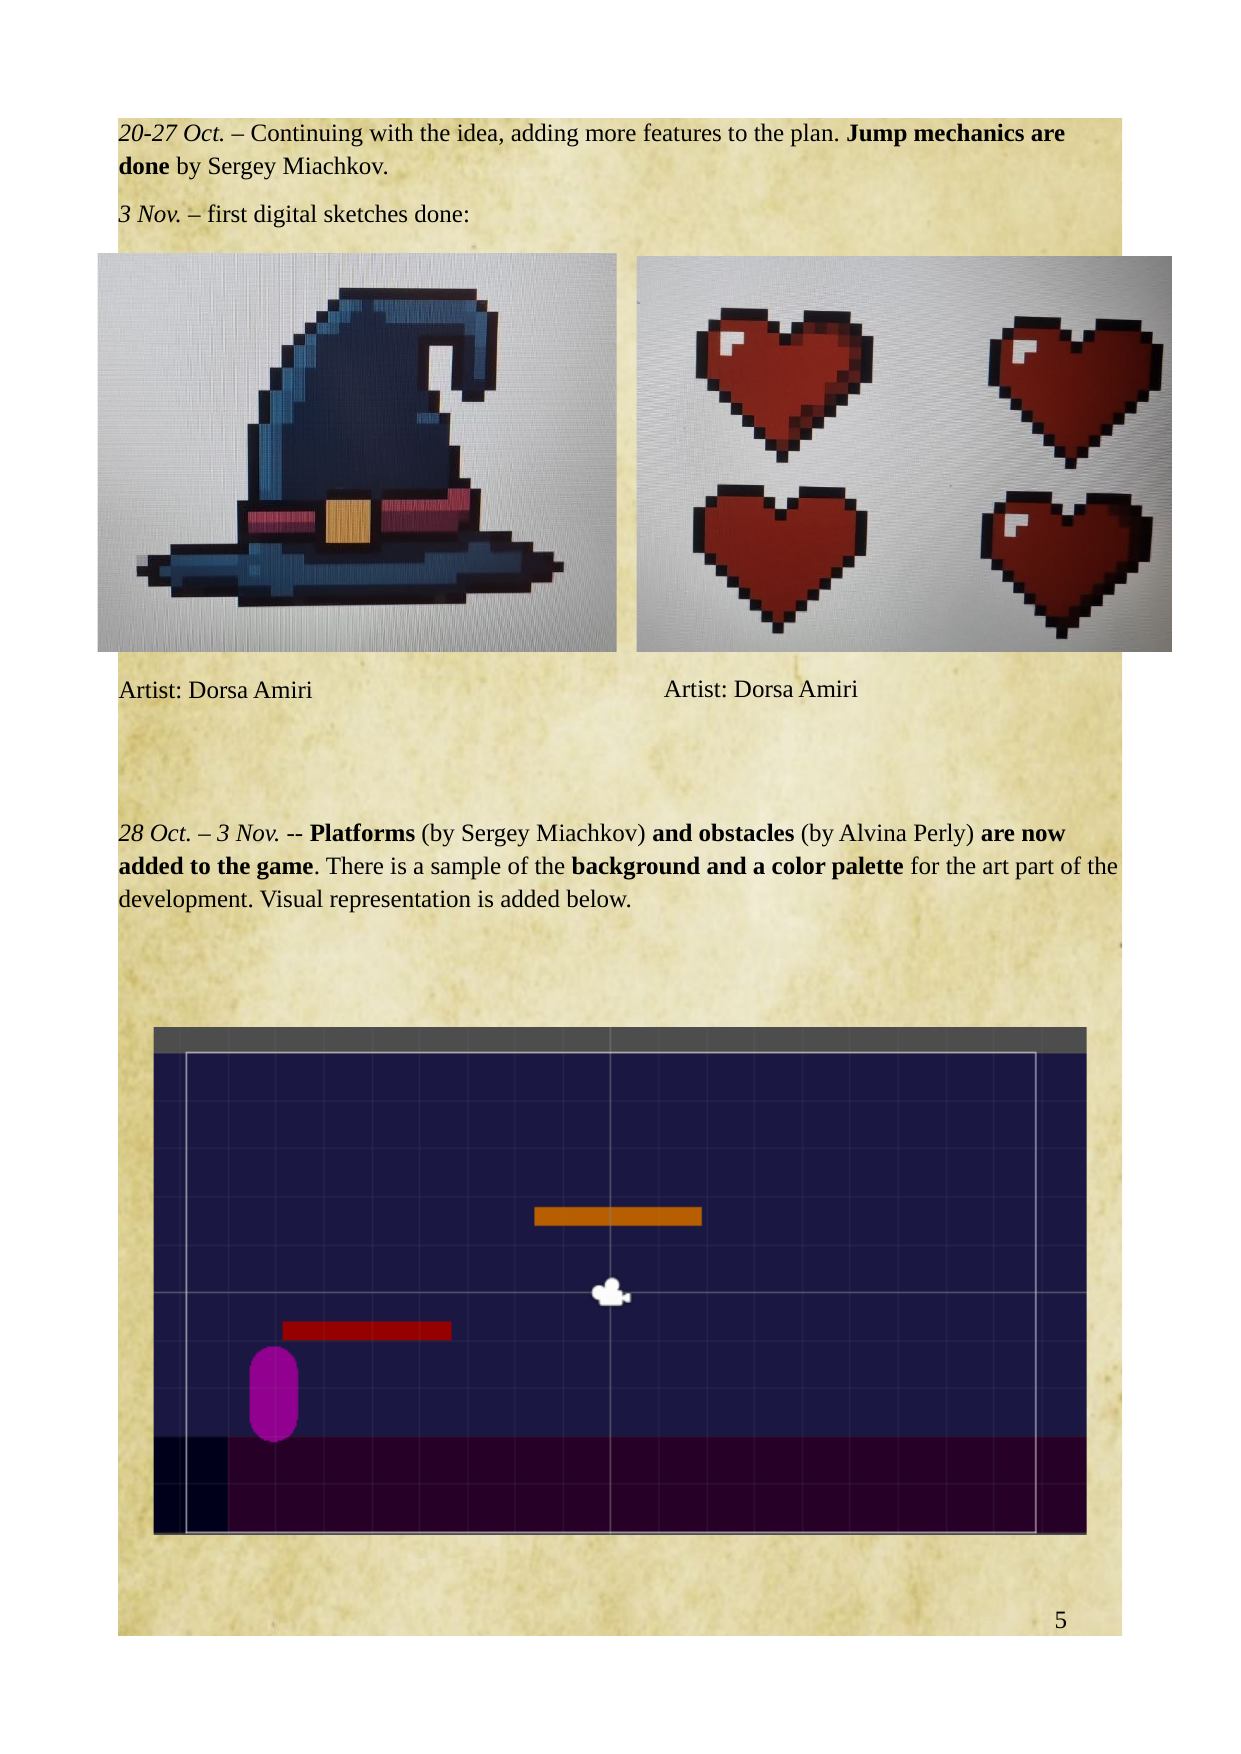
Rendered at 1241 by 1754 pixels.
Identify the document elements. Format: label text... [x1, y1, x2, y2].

picture [153, 913, 1087, 1535]
text Artist: Dorsa Amiri [118, 675, 1122, 704]
picture [220, 704, 1021, 818]
text 20-27 Oct. – Continuing with the idea, adding more features to the plan. Jump mechanics are done by Sergey Miachkov. [118, 118, 1122, 180]
text 28 Oct. – 3 Nov. -- Platforms (by Sergey Miachkov) and obstacles (by Alvina Perly) are now added to the game. There is a sample of the background and a color palette for the art part of the development. Visual representation is added below. [118, 818, 1122, 913]
text 3 Nov. – first digital sketches done: [118, 199, 1122, 228]
picture [97, 256, 1172, 675]
